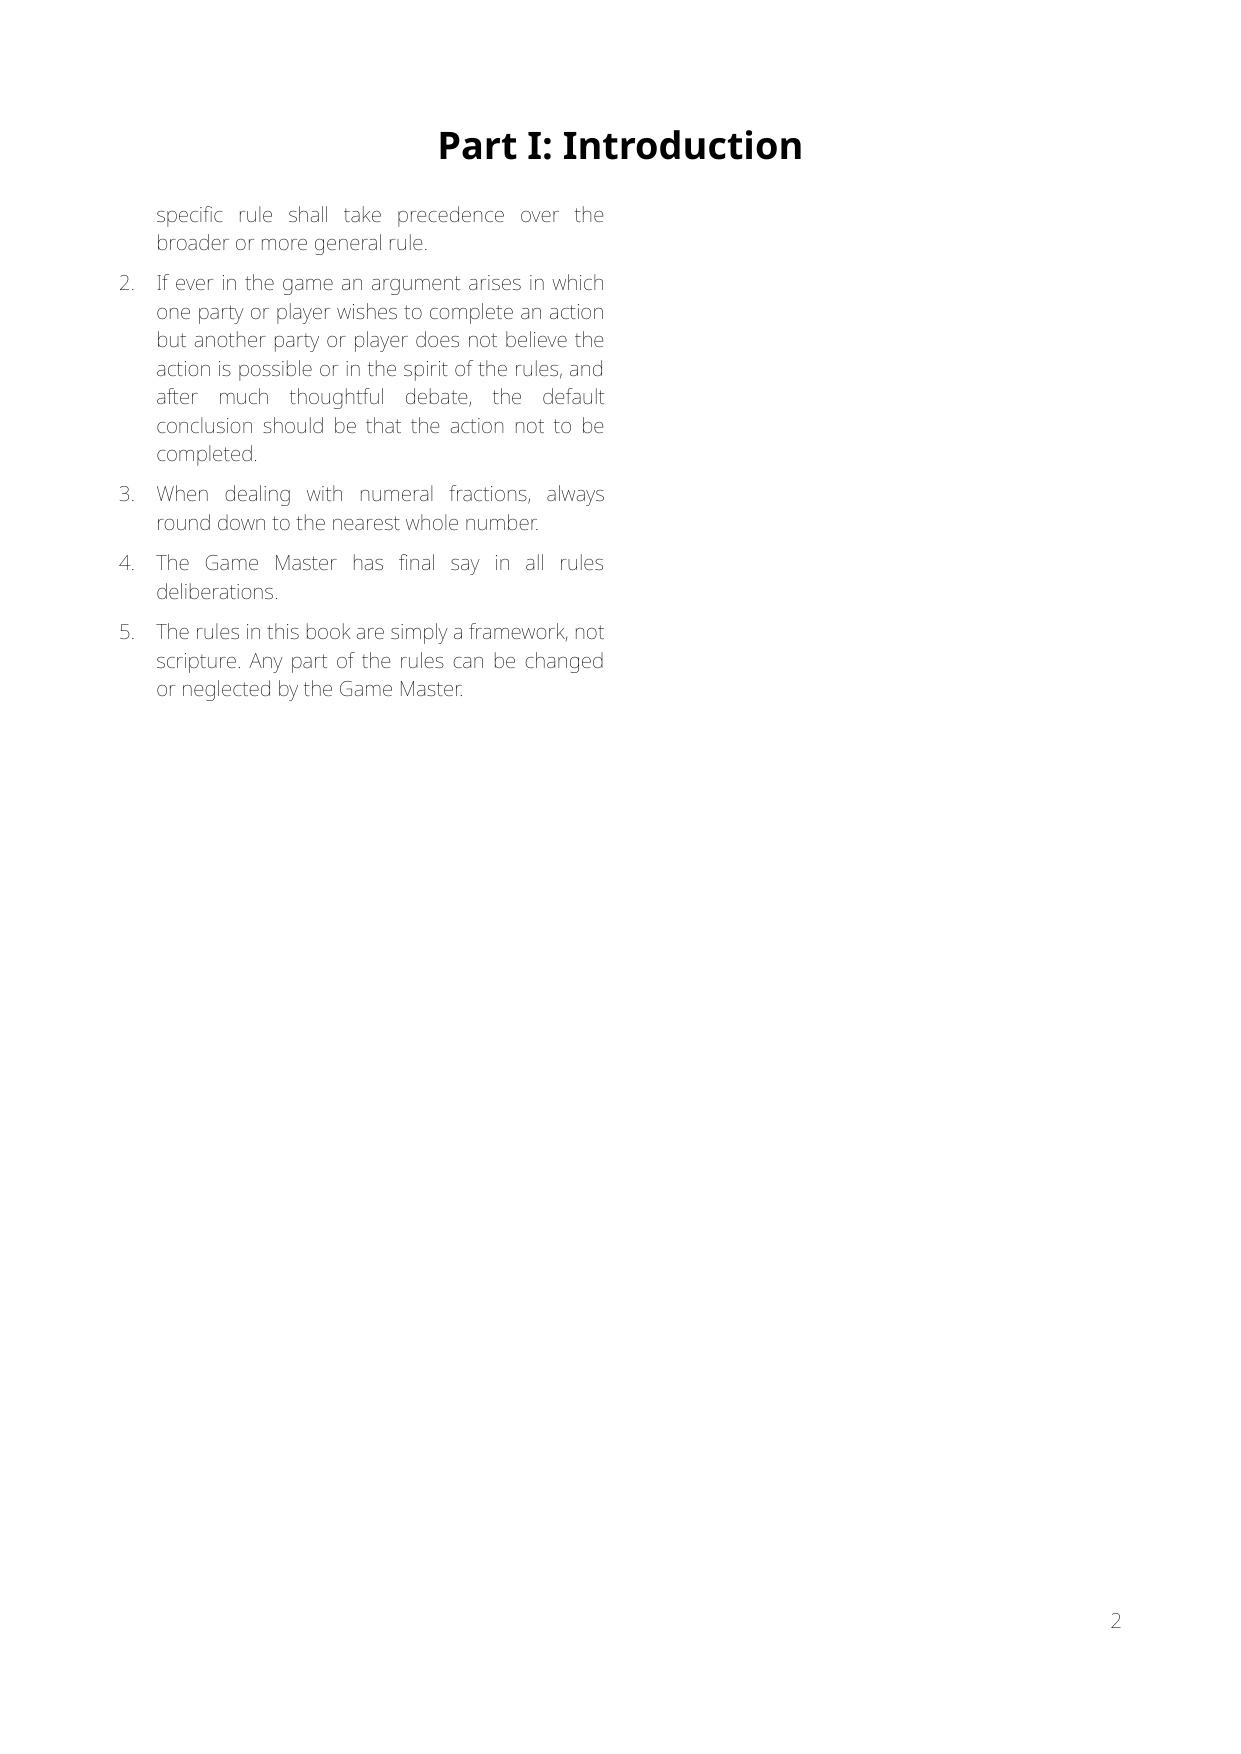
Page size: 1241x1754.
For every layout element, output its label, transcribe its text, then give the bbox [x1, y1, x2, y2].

list The rules in this book are simply a framework, not scripture. Any part of the rules can be changed or neglected by the Game Master. [118, 617, 605, 703]
list specific rule shall take precedence over the broader or more general rule. [118, 200, 605, 257]
list When dealing with numeral fractions, always round down to the nearest whole number. [118, 479, 605, 536]
list If ever in the game an argument arises in which one party or player wishes to complete an action but another party or player does not believe the action is possible or in the spirit of the rules, and after much thoughtful debate, the default conclusion should be that the action not to be completed. [118, 268, 605, 468]
list The Game Master has final say in all rules deliberations. [118, 548, 605, 605]
